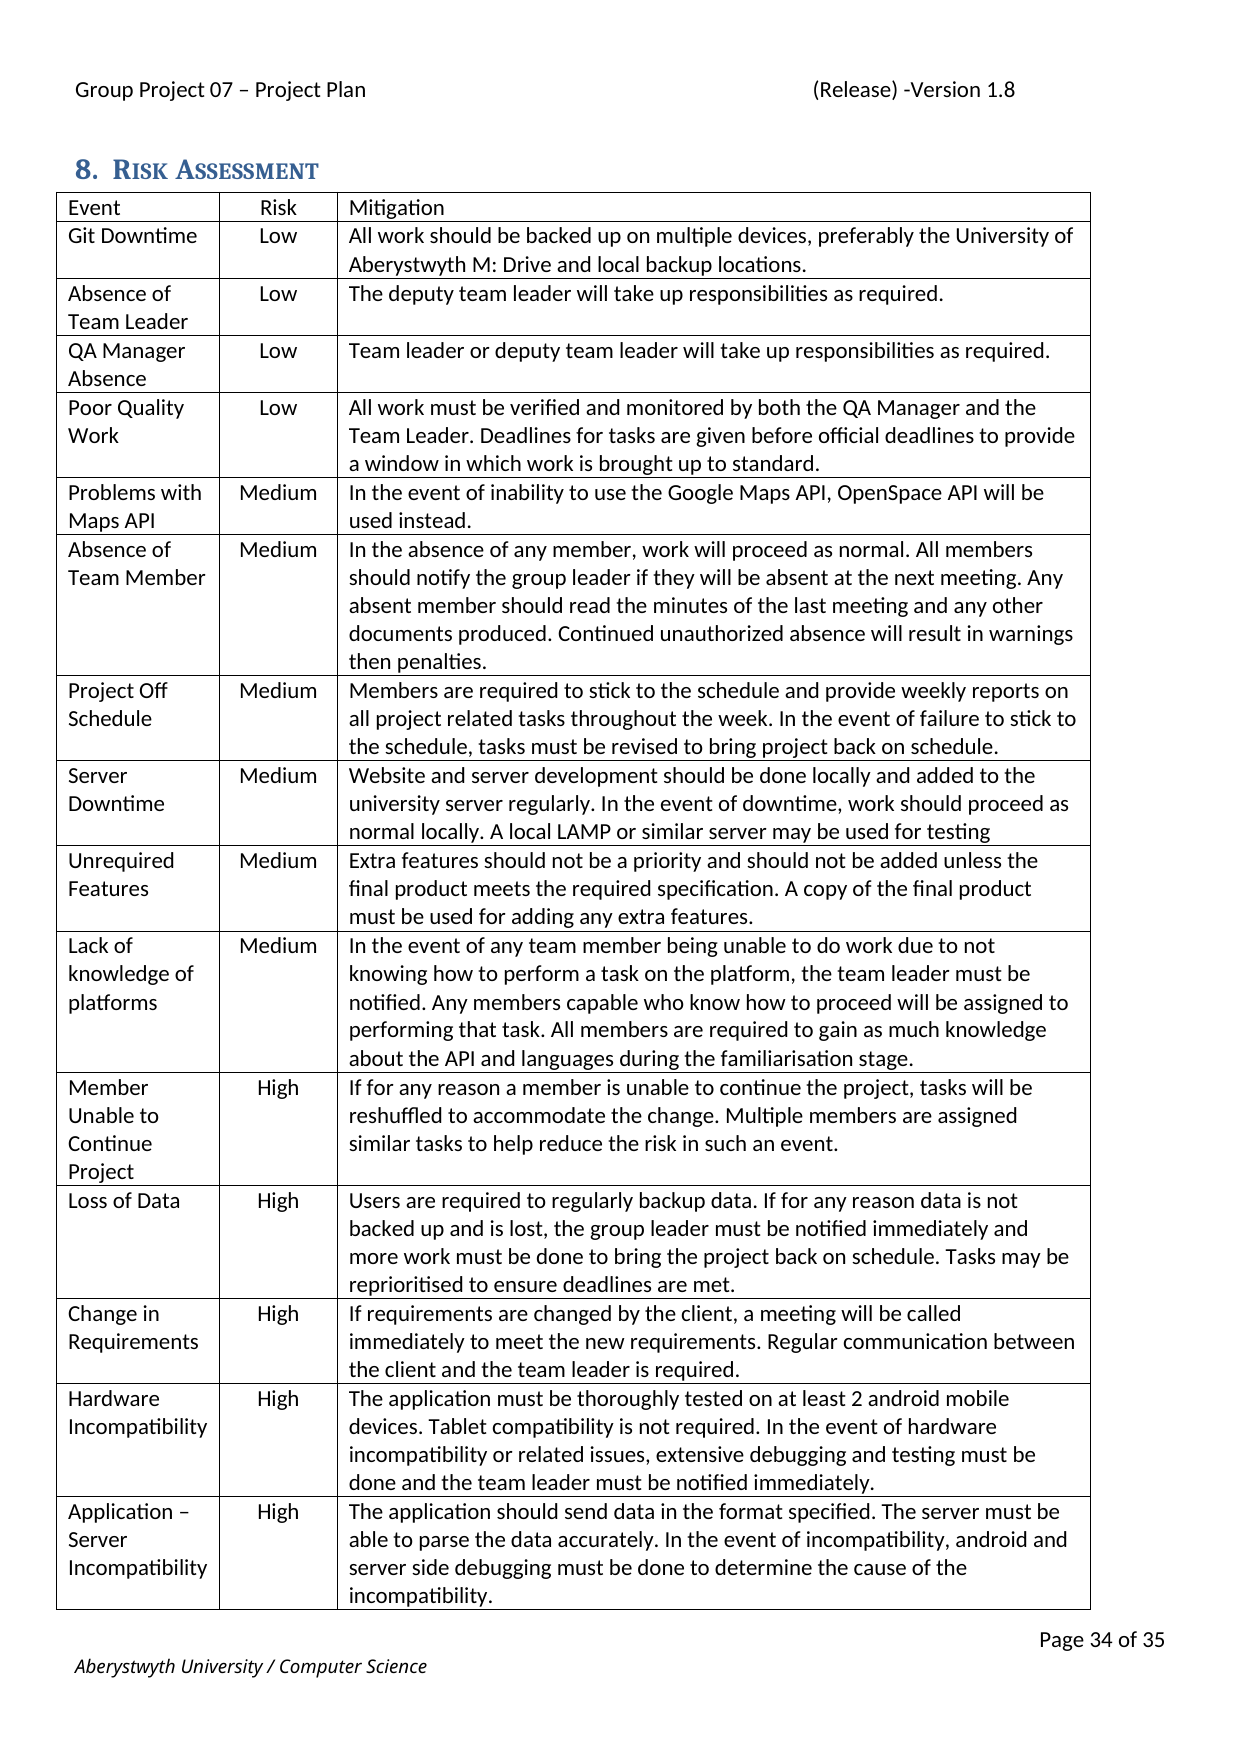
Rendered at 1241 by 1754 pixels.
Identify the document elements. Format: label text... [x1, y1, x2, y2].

table_cell All work should be backed up on multiple devices, preferably the University of Aberystwyth M: Drive and local backup locations. [338, 222, 1090, 278]
table_cell Medium [220, 761, 337, 845]
table_cell The application must be thoroughly tested on at least 2 android mobile devices. Tablet compatibility is not required. In the event of hardware incompatibility or related issues, extensive debugging and testing must be done and the team leader must be notified immediately. [338, 1384, 1090, 1496]
table_cell Low [220, 222, 337, 278]
table_cell Low [220, 393, 337, 477]
table_cell Lack of knowledge of platforms [57, 932, 219, 1072]
table_header Event [57, 193, 219, 221]
table_cell Loss of Data [57, 1186, 219, 1298]
table_header Risk [220, 193, 337, 221]
table_cell Website and server development should be done locally and added to the university server regularly. In the event of downtime, work should proceed as normal locally. A local LAMP or similar server may be used for testing [338, 761, 1090, 845]
table_cell Git Downtime [57, 222, 219, 278]
table_cell High [220, 1299, 337, 1383]
table_cell Change in Requirements [57, 1299, 219, 1383]
table_cell The application should send data in the format specified. The server must be able to parse the data accurately. In the event of incompatibility, android and server side debugging must be done to determine the cause of the incompatibility. [338, 1497, 1090, 1609]
table_cell Problems with Maps API [57, 478, 219, 534]
table_cell Absence of Team Member [57, 535, 219, 675]
table_cell Members are required to stick to the schedule and provide weekly reports on all project related tasks throughout the week. In the event of failure to stick to the schedule, tasks must be revised to bring project back on schedule. [338, 676, 1090, 760]
table_cell Server Downtime [57, 761, 219, 845]
table_cell In the event of any team member being unable to do work due to not knowing how to perform a task on the platform, the team leader must be notified. Any members capable who know how to proceed will be assigned to performing that task. All members are required to gain as much knowledge about the API and languages during the familiarisation stage. [338, 932, 1090, 1072]
table_cell Medium [220, 676, 337, 760]
table_cell Application – Server Incompatibility [57, 1497, 219, 1609]
table_cell Poor Quality Work [57, 393, 219, 477]
table_cell High [220, 1497, 337, 1609]
table_cell The deputy team leader will take up responsibilities as required. [338, 279, 1090, 335]
table_cell Member Unable to Continue Project [57, 1073, 219, 1185]
table_header Mitigation [338, 193, 1090, 221]
table_cell QA Manager Absence [57, 336, 219, 392]
subtitle Risk Assessment [75, 153, 1165, 187]
table_cell Low [220, 336, 337, 392]
table_cell Extra features should not be a priority and should not be added unless the final product meets the required specification. A copy of the final product must be used for adding any extra features. [338, 846, 1090, 931]
table_cell If for any reason a member is unable to continue the project, tasks will be reshuffled to accommodate the change. Multiple members are assigned similar tasks to help reduce the risk in such an event. [338, 1073, 1090, 1185]
table_cell Low [220, 279, 337, 335]
table_cell All work must be verified and monitored by both the QA Manager and the Team Leader. Deadlines for tasks are given before official deadlines to provide a window in which work is brought up to standard. [338, 393, 1090, 477]
table_cell High [220, 1186, 337, 1298]
table_cell Team leader or deputy team leader will take up responsibilities as required. [338, 336, 1090, 392]
table_cell Hardware Incompatibility [57, 1384, 219, 1496]
table_cell Medium [220, 478, 337, 534]
table_cell High [220, 1384, 337, 1496]
table_cell In the event of inability to use the Google Maps API, OpenSpace API will be used instead. [338, 478, 1090, 534]
table_cell Medium [220, 535, 337, 675]
table_cell Absence of Team Leader [57, 279, 219, 335]
table_cell Users are required to regularly backup data. If for any reason data is not backed up and is lost, the group leader must be notified immediately and more work must be done to bring the project back on schedule. Tasks may be reprioritised to ensure deadlines are met. [338, 1186, 1090, 1298]
table_cell High [220, 1073, 337, 1185]
table_cell In the absence of any member, work will proceed as normal. All members should notify the group leader if they will be absent at the next meeting. Any absent member should read the minutes of the last meeting and any other documents produced. Continued unauthorized absence will result in warnings then penalties. [338, 535, 1090, 675]
table_cell Unrequired Features [57, 846, 219, 931]
table_cell If requirements are changed by the client, a meeting will be called immediately to meet the new requirements. Regular communication between the client and the team leader is required. [338, 1299, 1090, 1383]
table_cell Medium [220, 846, 337, 931]
table_cell Project Off Schedule [57, 676, 219, 760]
table_cell Medium [220, 932, 337, 1072]
